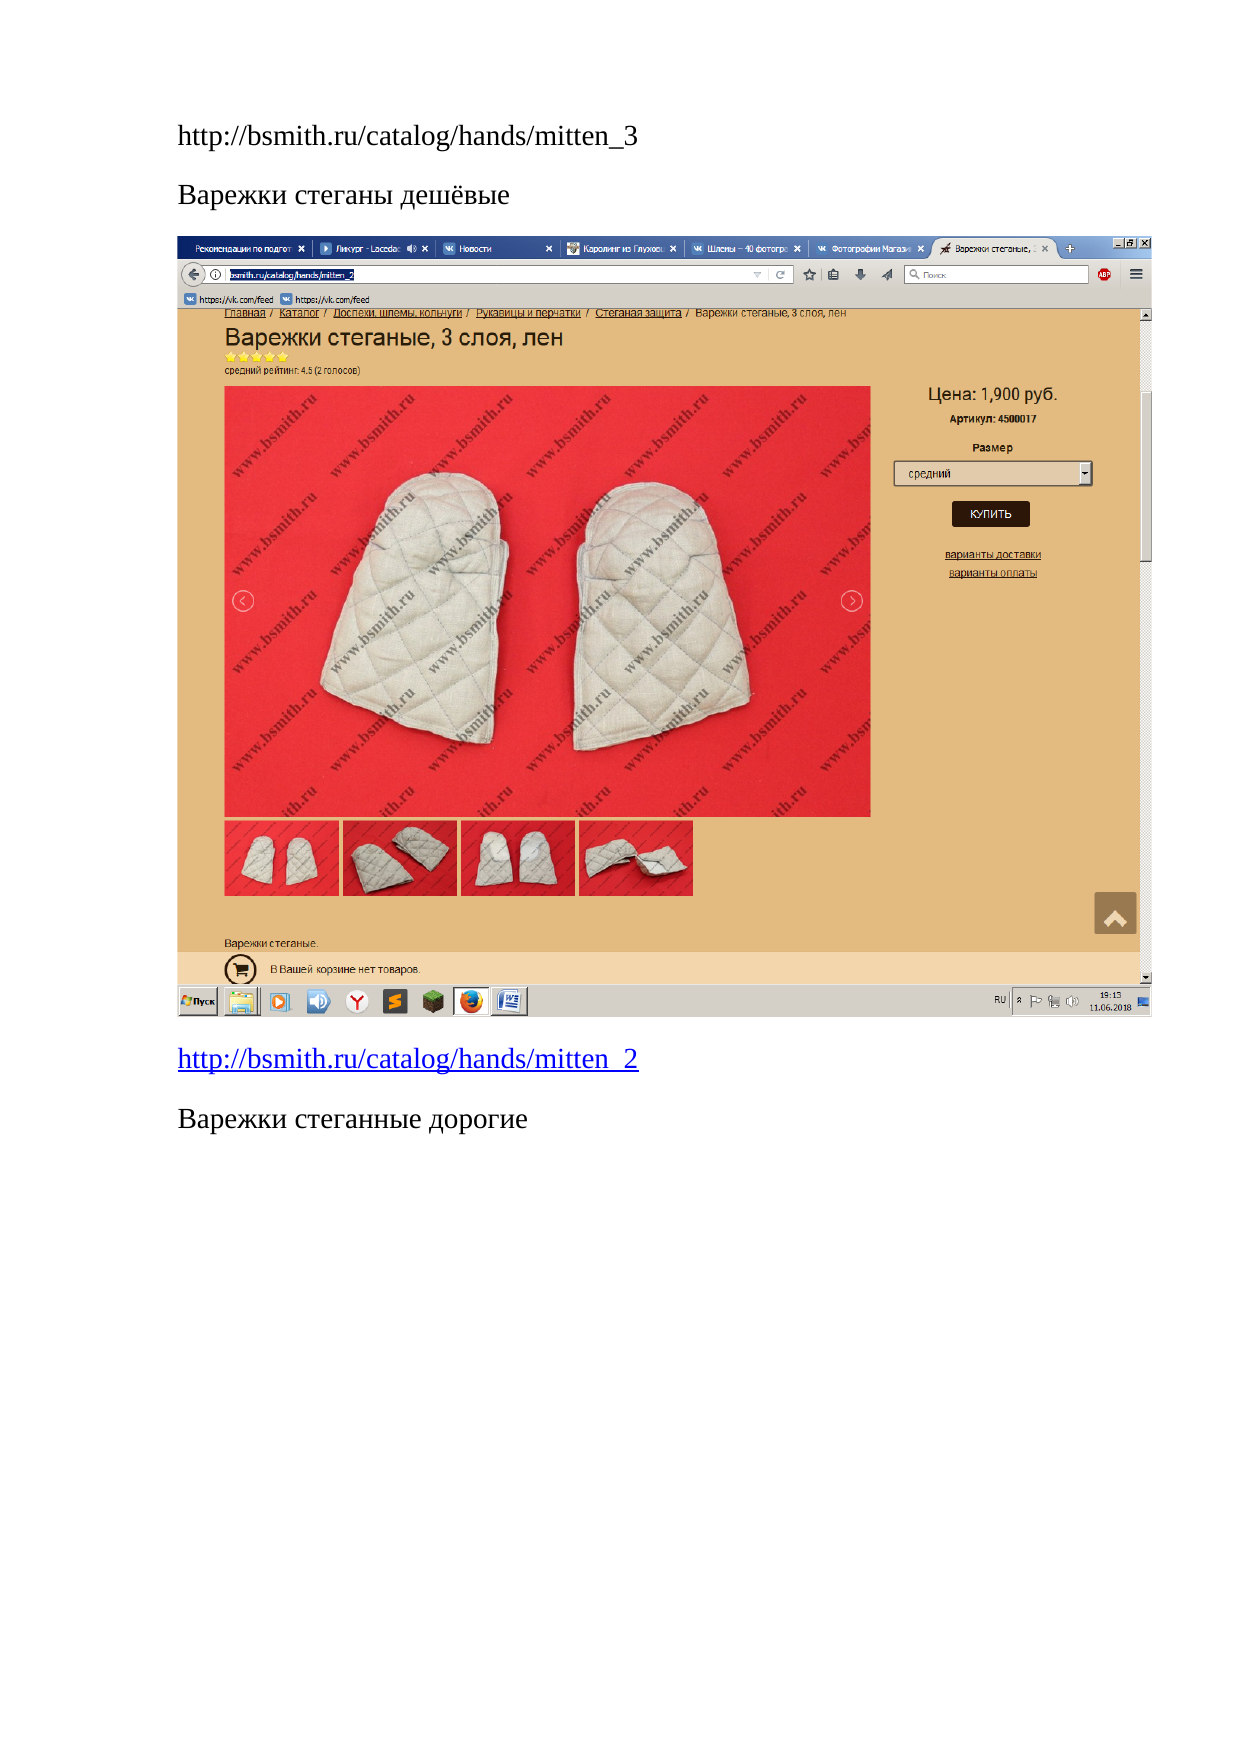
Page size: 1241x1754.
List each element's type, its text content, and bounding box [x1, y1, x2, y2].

text http://bsmith.ru/catalog/hands/mitten_3 [177, 118, 1152, 152]
text http://bsmith.ru/catalog/hands/mitten_2 [177, 1041, 1152, 1075]
text Варежки стеганные дорогие [177, 1101, 1152, 1134]
picture [177, 236, 1152, 1017]
text Варежки стеганы дешёвые [177, 177, 1152, 211]
